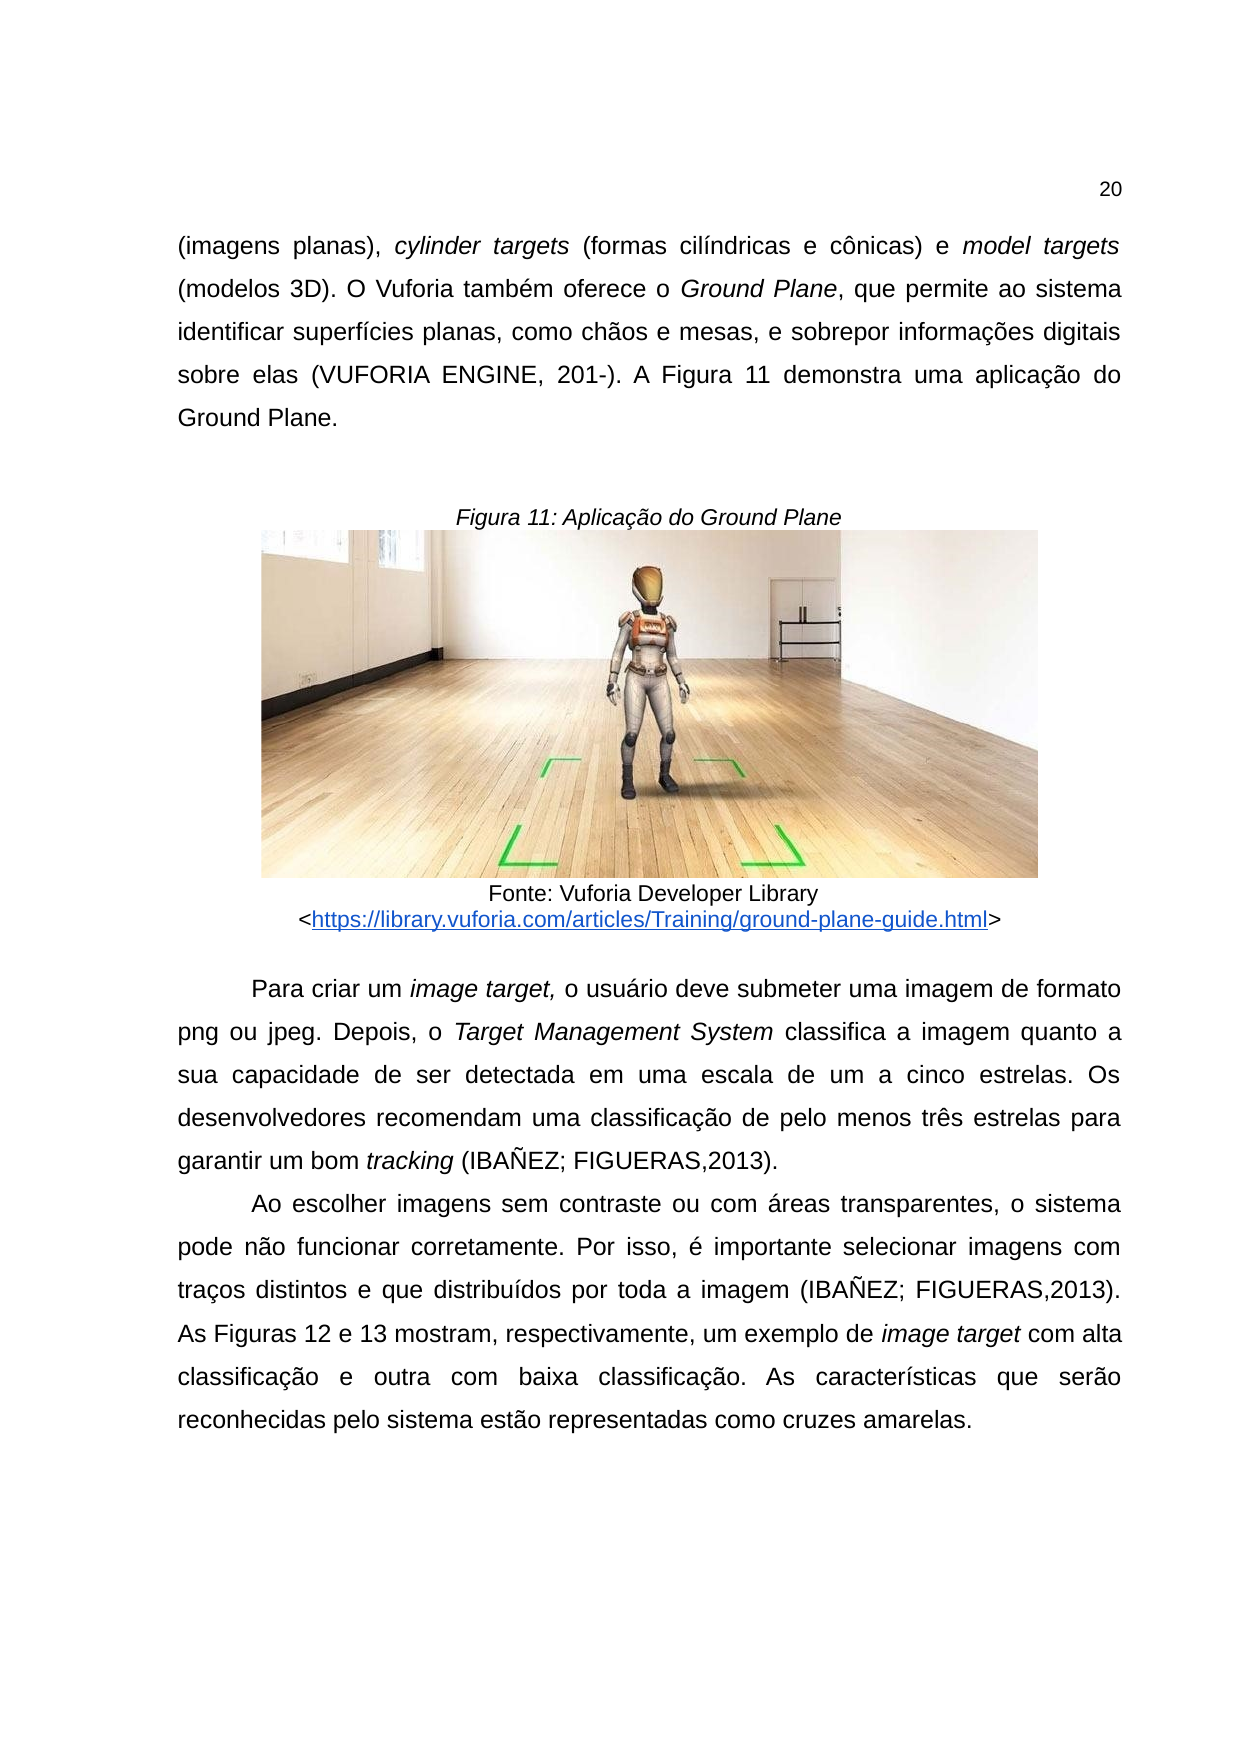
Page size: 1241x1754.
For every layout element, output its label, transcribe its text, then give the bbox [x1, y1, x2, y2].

text Fonte: Vuforia Developer Library [177, 489, 1122, 906]
text Ao escolher imagens sem contraste ou com áreas transparentes, o sistema pode não funcionar corretamente. Por isso, é importante selecionar imagens com traços distintos e que distribuídos por toda a imagem (IBAÑEZ; FIGUERAS,2013). As Figuras 12 e 13 mostram, respectivamente, um exemplo de image target com alta classificação e outra com baixa classificação. As características que serão reconhecidas pelo sistema estão representadas como cruzes amarelas. [177, 1189, 1122, 1433]
text (imagens planas), cylinder targets (formas cilíndricas e cônicas) e model targets (modelos 3D). O Vuforia também oferece o Ground Plane, que permite ao sistema identificar superfícies planas, como chãos e mesas, e sobrepor informações digitais sobre elas (VUFORIA ENGINE, 201-). A Figura 11 demonstra uma aplicação do Ground Plane. [177, 231, 1122, 432]
text Para criar um image target, o usuário deve submeter uma imagem de formato png ou jpeg. Depois, o Target Management System classifica a imagem quanto a sua capacidade de ser detectada em uma escala de um a cinco estrelas. Os desenvolvedores recomendam uma classificação de pelo menos três estrelas para garantir um bom tracking (IBAÑEZ; FIGUERAS,2013). [177, 973, 1122, 1175]
text Figura 11: Aplicação do Ground Plane [261, 502, 1038, 530]
picture [261, 530, 1038, 878]
text <https://library.vuforia.com/articles/Training/ground-plane-guide.html> [177, 906, 1122, 933]
